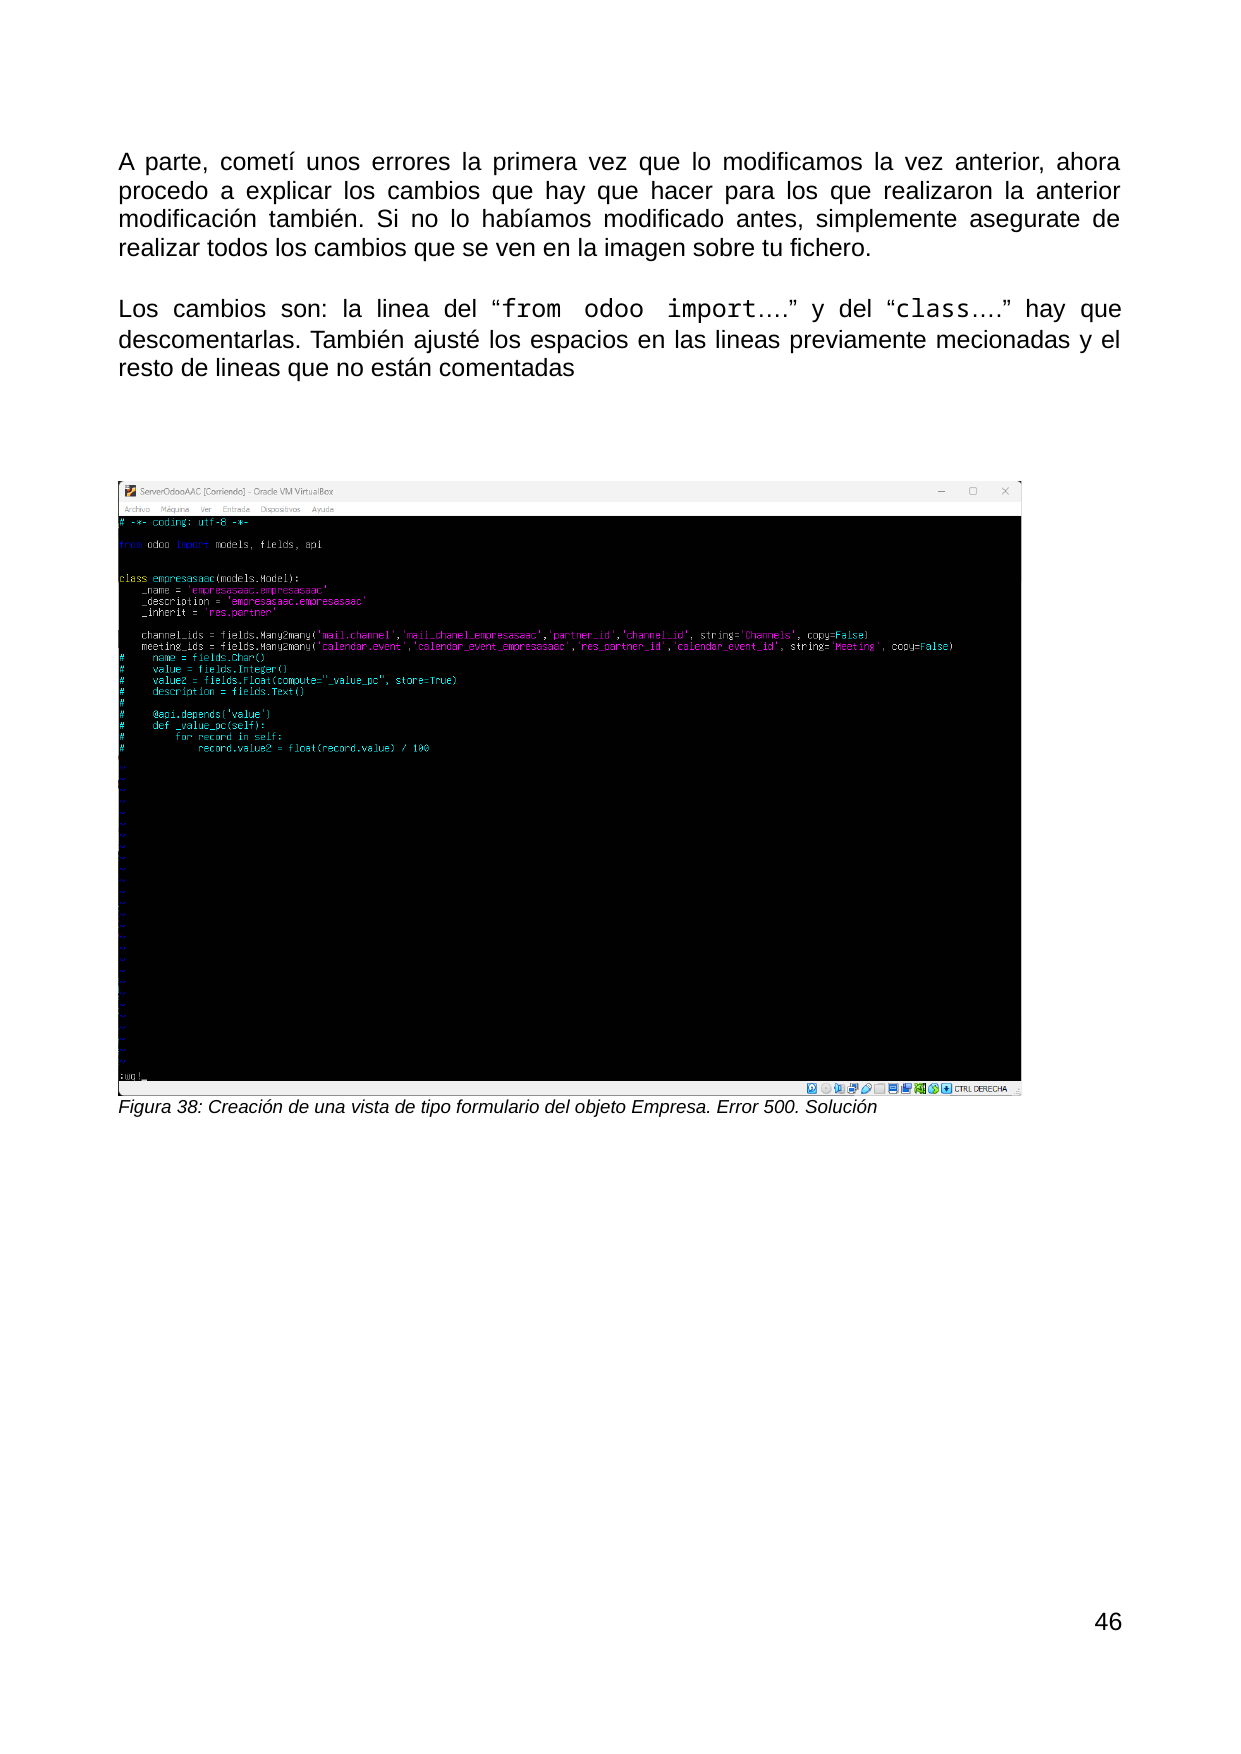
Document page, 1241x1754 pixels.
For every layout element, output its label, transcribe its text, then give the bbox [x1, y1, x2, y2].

picture [118, 481, 1022, 1096]
text A parte, cometí unos errores la primera vez que lo modificamos la vez anterior, ahora procedo a explicar los cambios que hay que hacer para los que realizaron la anterior modificación también. Si no lo habíamos modificado antes, simplemente asegurate de realizar todos los cambios que se ven en la imagen sobre tu fichero. [118, 147, 1122, 262]
text Los cambios son: la linea del “from odoo import….” y del “class….” hay que descomentarlas. También ajusté los espacios en las lineas previamente mecionadas y el resto de lineas que no están comentadas [118, 291, 1122, 382]
text Figura 38: Creación de una vista de tipo formulario del objeto Empresa. Error 500. Solución [118, 1096, 1022, 1117]
